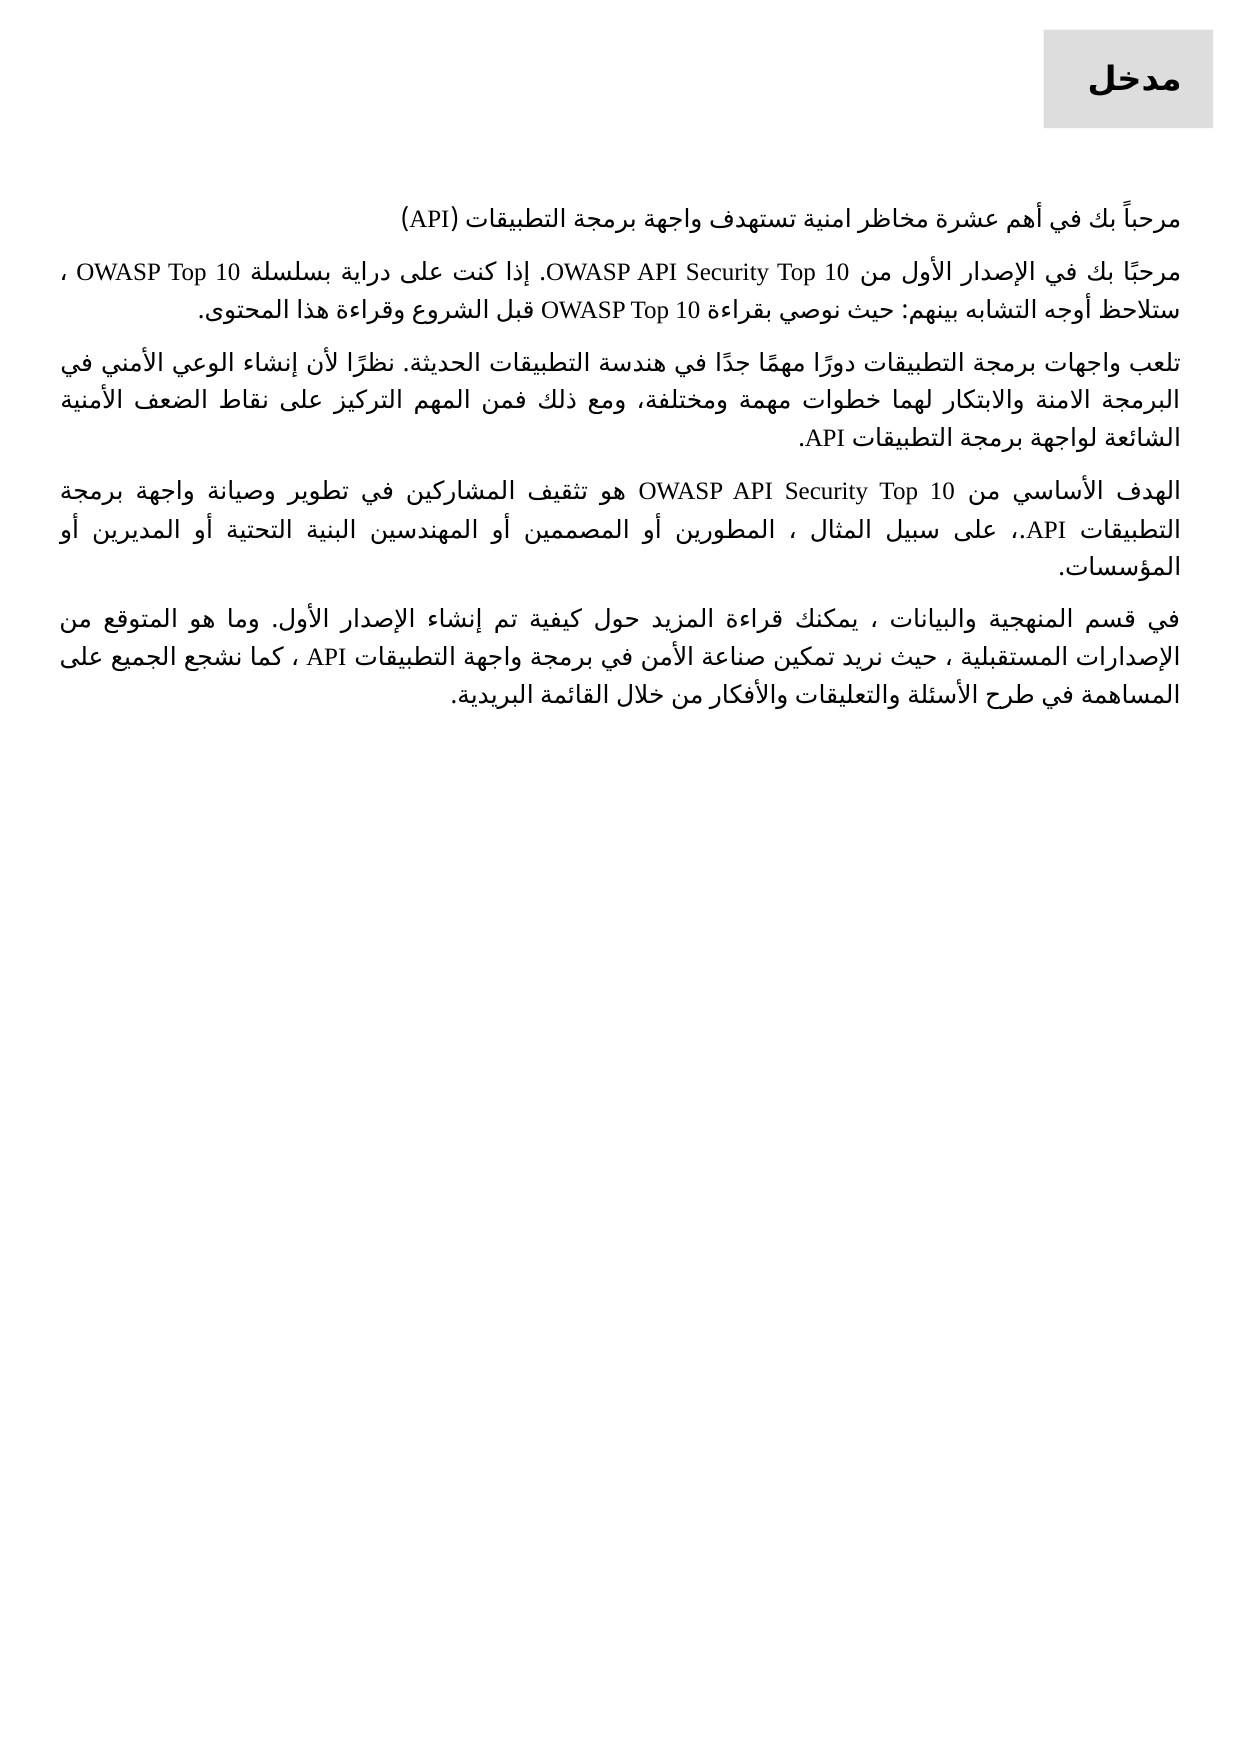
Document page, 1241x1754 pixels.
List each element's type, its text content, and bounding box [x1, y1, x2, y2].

text الهدف الأساسي من OWASP API Security Top 10 هو تثقيف المشاركين في تطوير وصيانة واجهة برمجة التطبيقات API.، على سبيل المثال ، المطورين أو المصممين أو المهندسين البنية التحتية أو المديرين أو المؤسسات. [59, 476, 1181, 586]
text مرحباً بك في أهم عشرة مخاظر امنية تستهدف واجهة برمجة التطبيقات (API) [59, 204, 1181, 237]
text تلعب واجهات برمجة التطبيقات دورًا مهمًا جدًا في هندسة التطبيقات الحديثة. نظرًا لأن إنشاء الوعي الأمني في البرمجة الامنة والابتكار لهما خطوات مهمة ومختلفة، ومع ذلك فمن المهم التركيز على نقاط الضعف الأمنية الشائعة لواجهة برمجة التطبيقات API. [59, 348, 1181, 457]
text مرحبًا بك في الإصدار الأول من OWASP API Security Top 10. إذا كنت على دراية بسلسلة OWASP Top 10 ، ستلاحظ أوجه التشابه بينهم: حيث نوصي بقراءة OWASP Top 10 قبل الشروع وقراءة هذا المحتوى. [59, 257, 1181, 329]
text في قسم المنهجية والبيانات ، يمكنك قراءة المزيد حول كيفية تم إنشاء الإصدار الأول. وما هو المتوقع من الإصدارات المستقبلية ، حيث نريد تمكين صناعة الأمن في برمجة واجهة التطبيقات API ، كما نشجع الجميع على المساهمة في طرح الأسئلة والتعليقات والأفكار من خلال القائمة البريدية. [59, 605, 1181, 713]
